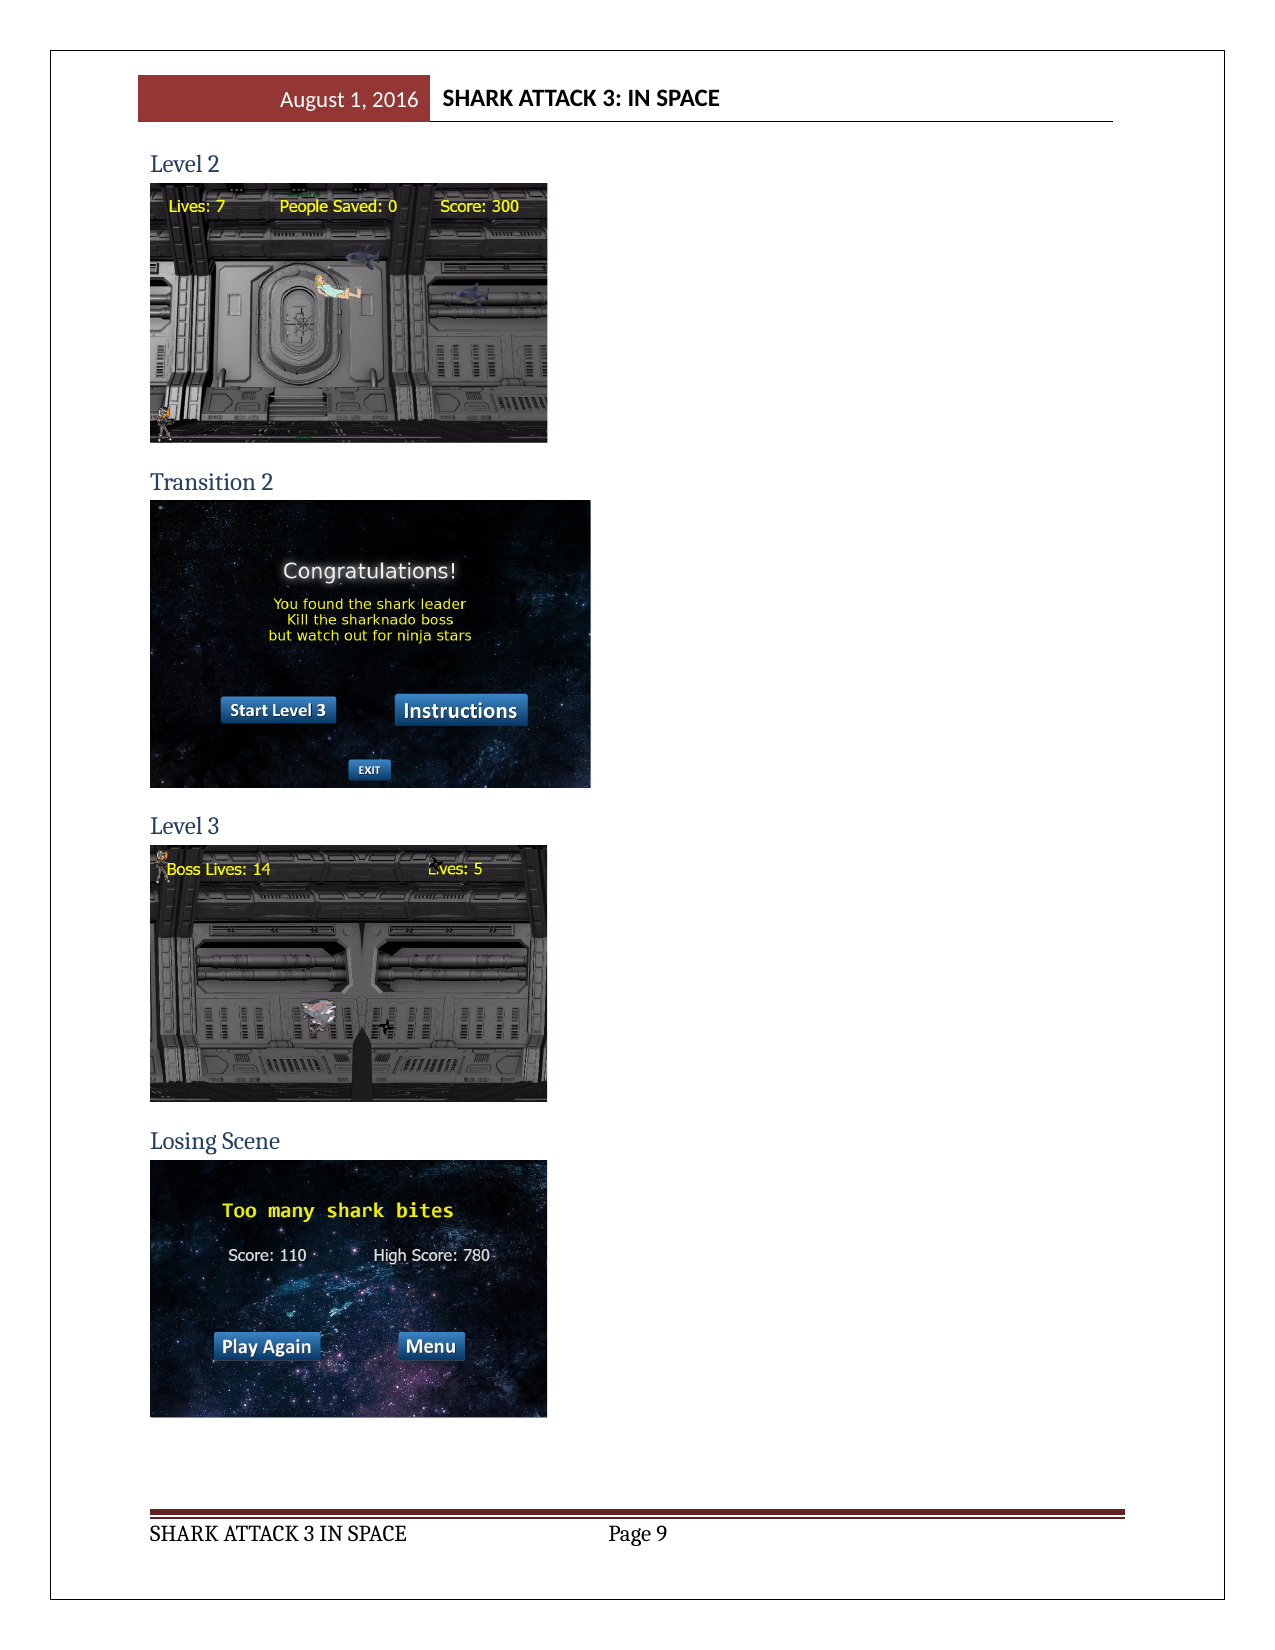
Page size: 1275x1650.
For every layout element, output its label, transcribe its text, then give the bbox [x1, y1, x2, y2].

picture [150, 845, 548, 1102]
picture [150, 1160, 548, 1418]
picture [150, 183, 548, 443]
subtitle Transition 2 [150, 467, 1125, 496]
subtitle Level 3 [150, 812, 1125, 841]
subtitle Losing Scene [150, 1127, 1125, 1156]
subtitle Level 2 [150, 150, 1125, 179]
picture [171, 500, 572, 788]
